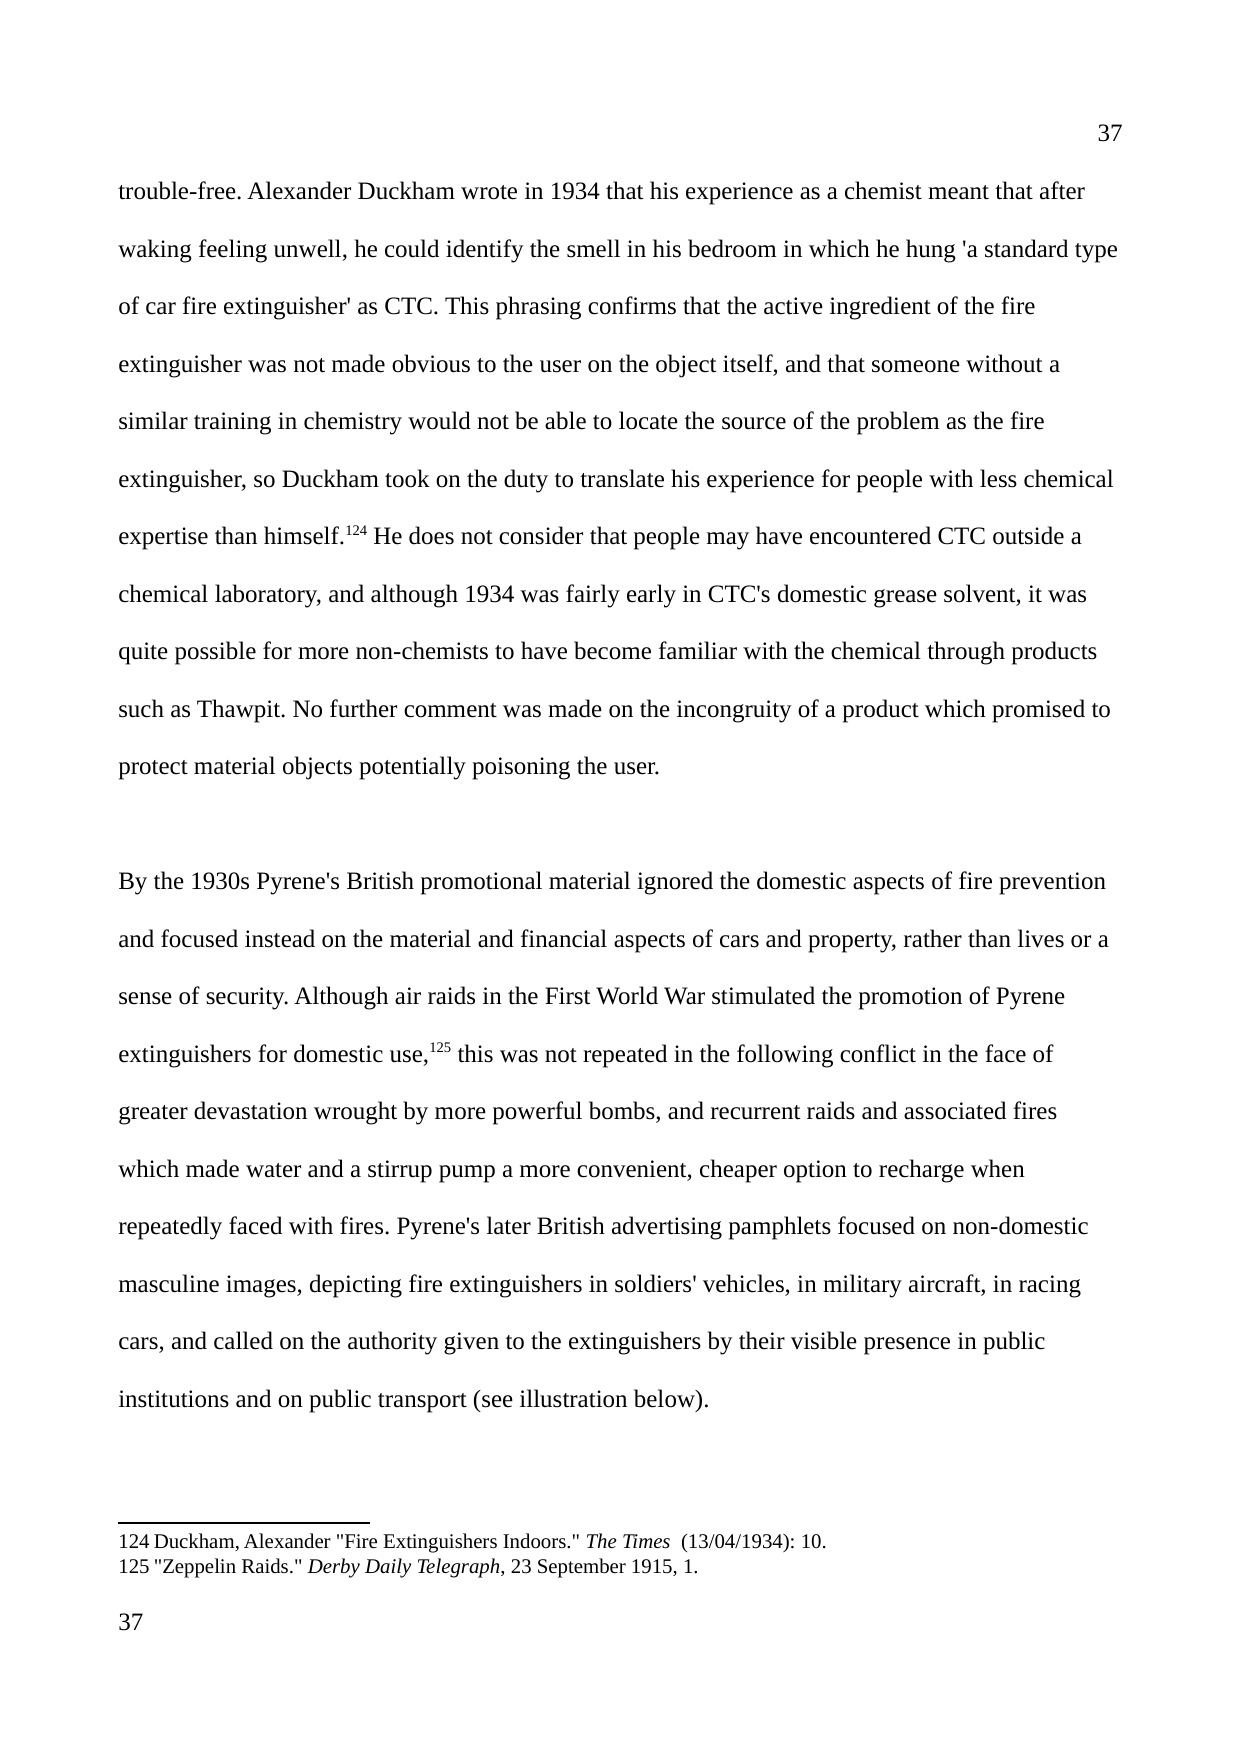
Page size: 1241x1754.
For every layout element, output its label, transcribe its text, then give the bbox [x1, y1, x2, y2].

text Duckham, Alexander "Fire Extinguishers Indoors." The Times (13/04/1934): 10. [118, 1529, 1122, 1553]
text trouble-free. Alexander Duckham wrote in 1934 that his experience as a chemist meant that after waking feeling unwell, he could identify the smell in his bedroom in which he hung 'a standard type of car fire extinguisher' as CTC. This phrasing confirms that the active ingredient of the fire extinguisher was not made obvious to the user on the object itself, and that someone without a similar training in chemistry would not be able to locate the source of the problem as the fire extinguisher, so Duckham took on the duty to translate his experience for people with less chemical expertise than himself. He does not consider that people may have encountered CTC outside a chemical laboratory, and although 1934 was fairly early in CTC's domestic grease solvent, it was quite possible for more non-chemists to have become familiar with the chemical through products such as Thawpit. No further comment was made on the incongruity of a product which promised to protect material objects potentially poisoning the user. [118, 176, 1122, 780]
text "Zeppelin Raids." Derby Daily Telegraph, 23 September 1915, 1. [118, 1553, 1122, 1578]
text By the 1930s Pyrene's British promotional material ignored the domestic aspects of fire prevention and focused instead on the material and financial aspects of cars and property, rather than lives or a sense of security. Although air raids in the First World War stimulated the promotion of Pyrene extinguishers for domestic use, this was not repeated in the following conflict in the face of greater devastation wrought by more powerful bombs, and recurrent raids and associated fires which made water and a stirrup pump a more convenient, cheaper option to recharge when repeatedly faced with fires. Pyrene's later British advertising pamphlets focused on non-domestic masculine images, depicting fire extinguishers in soldiers' vehicles, in military aircraft, in racing cars, and called on the authority given to the extinguishers by their visible presence in public institutions and on public transport (see illustration below). [118, 866, 1122, 1413]
